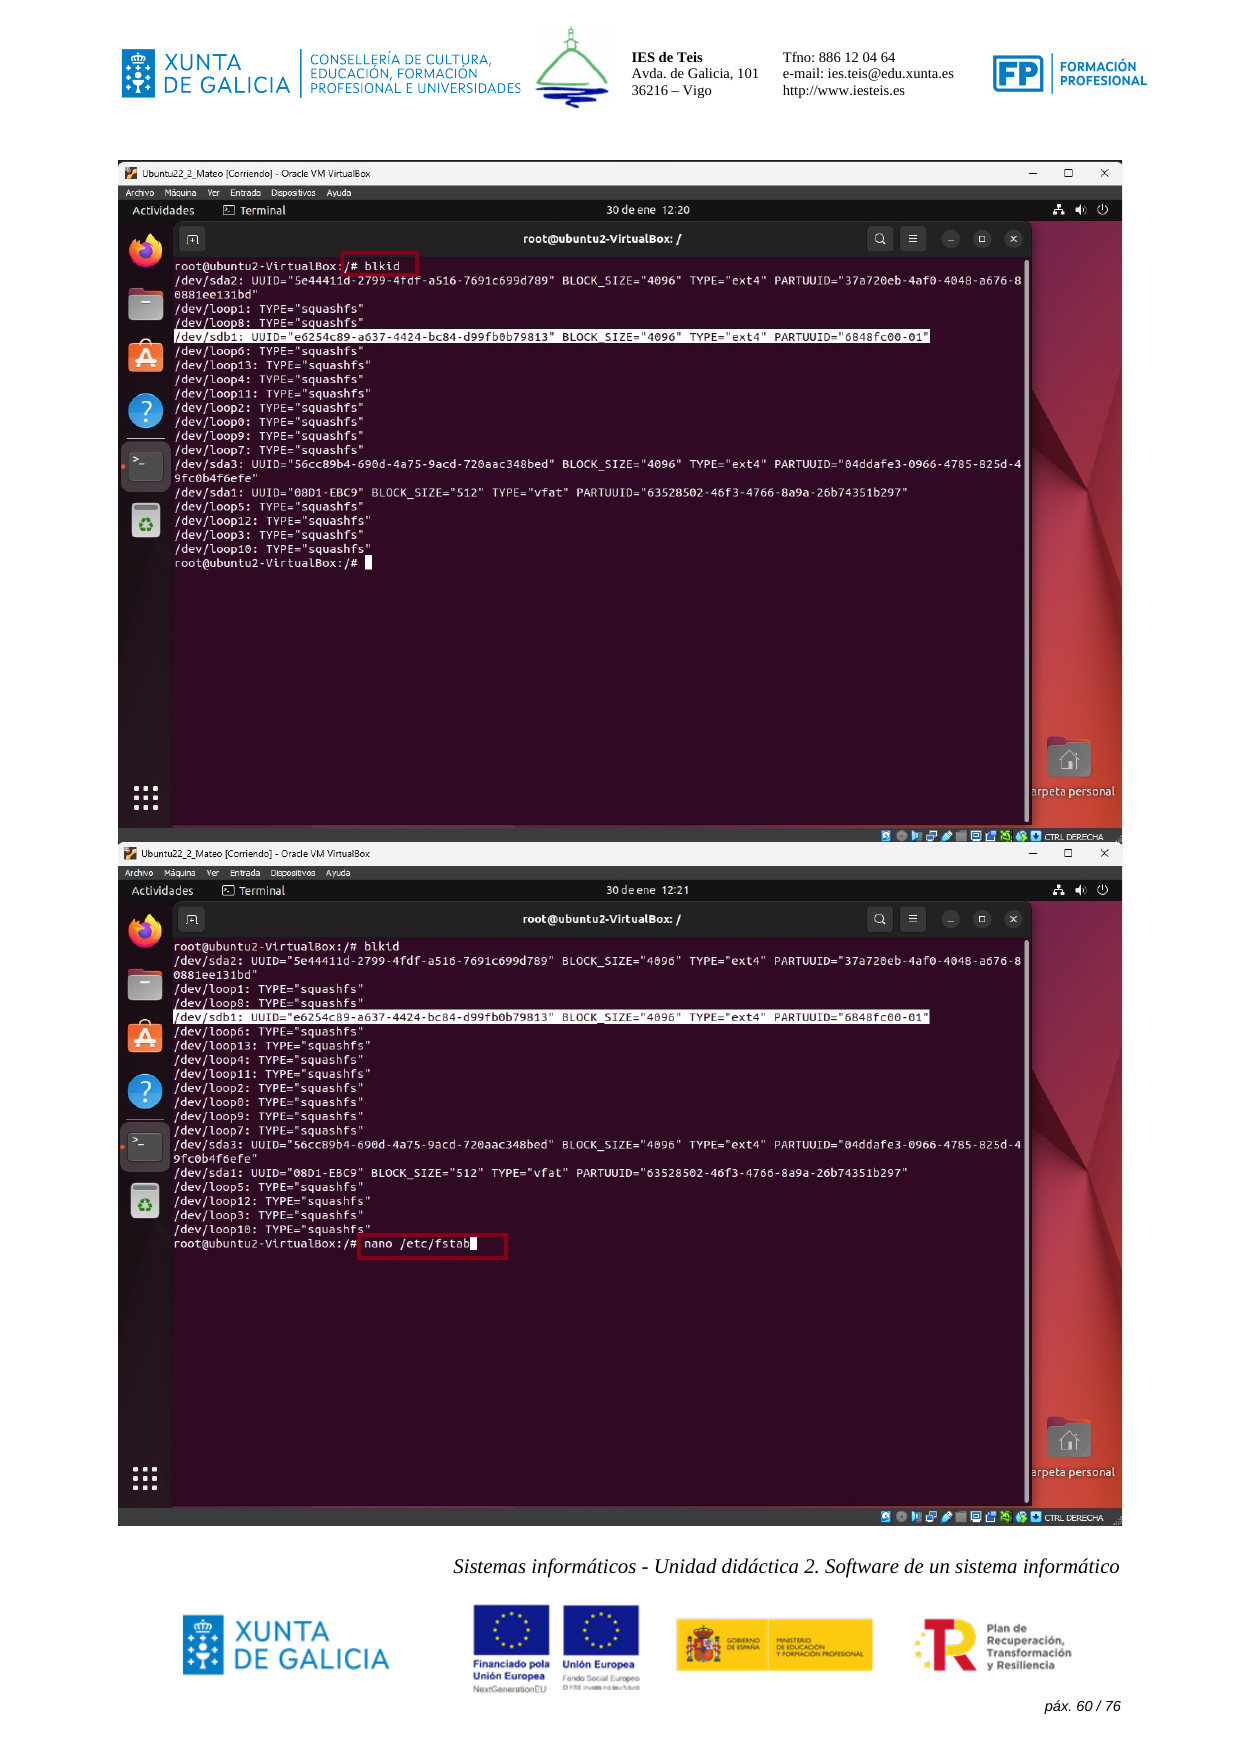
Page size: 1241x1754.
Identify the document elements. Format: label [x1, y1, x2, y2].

picture [182, 1593, 1085, 1700]
picture [121, 49, 521, 98]
picture [118, 160, 1123, 1526]
picture [989, 50, 1153, 97]
picture [534, 25, 611, 110]
